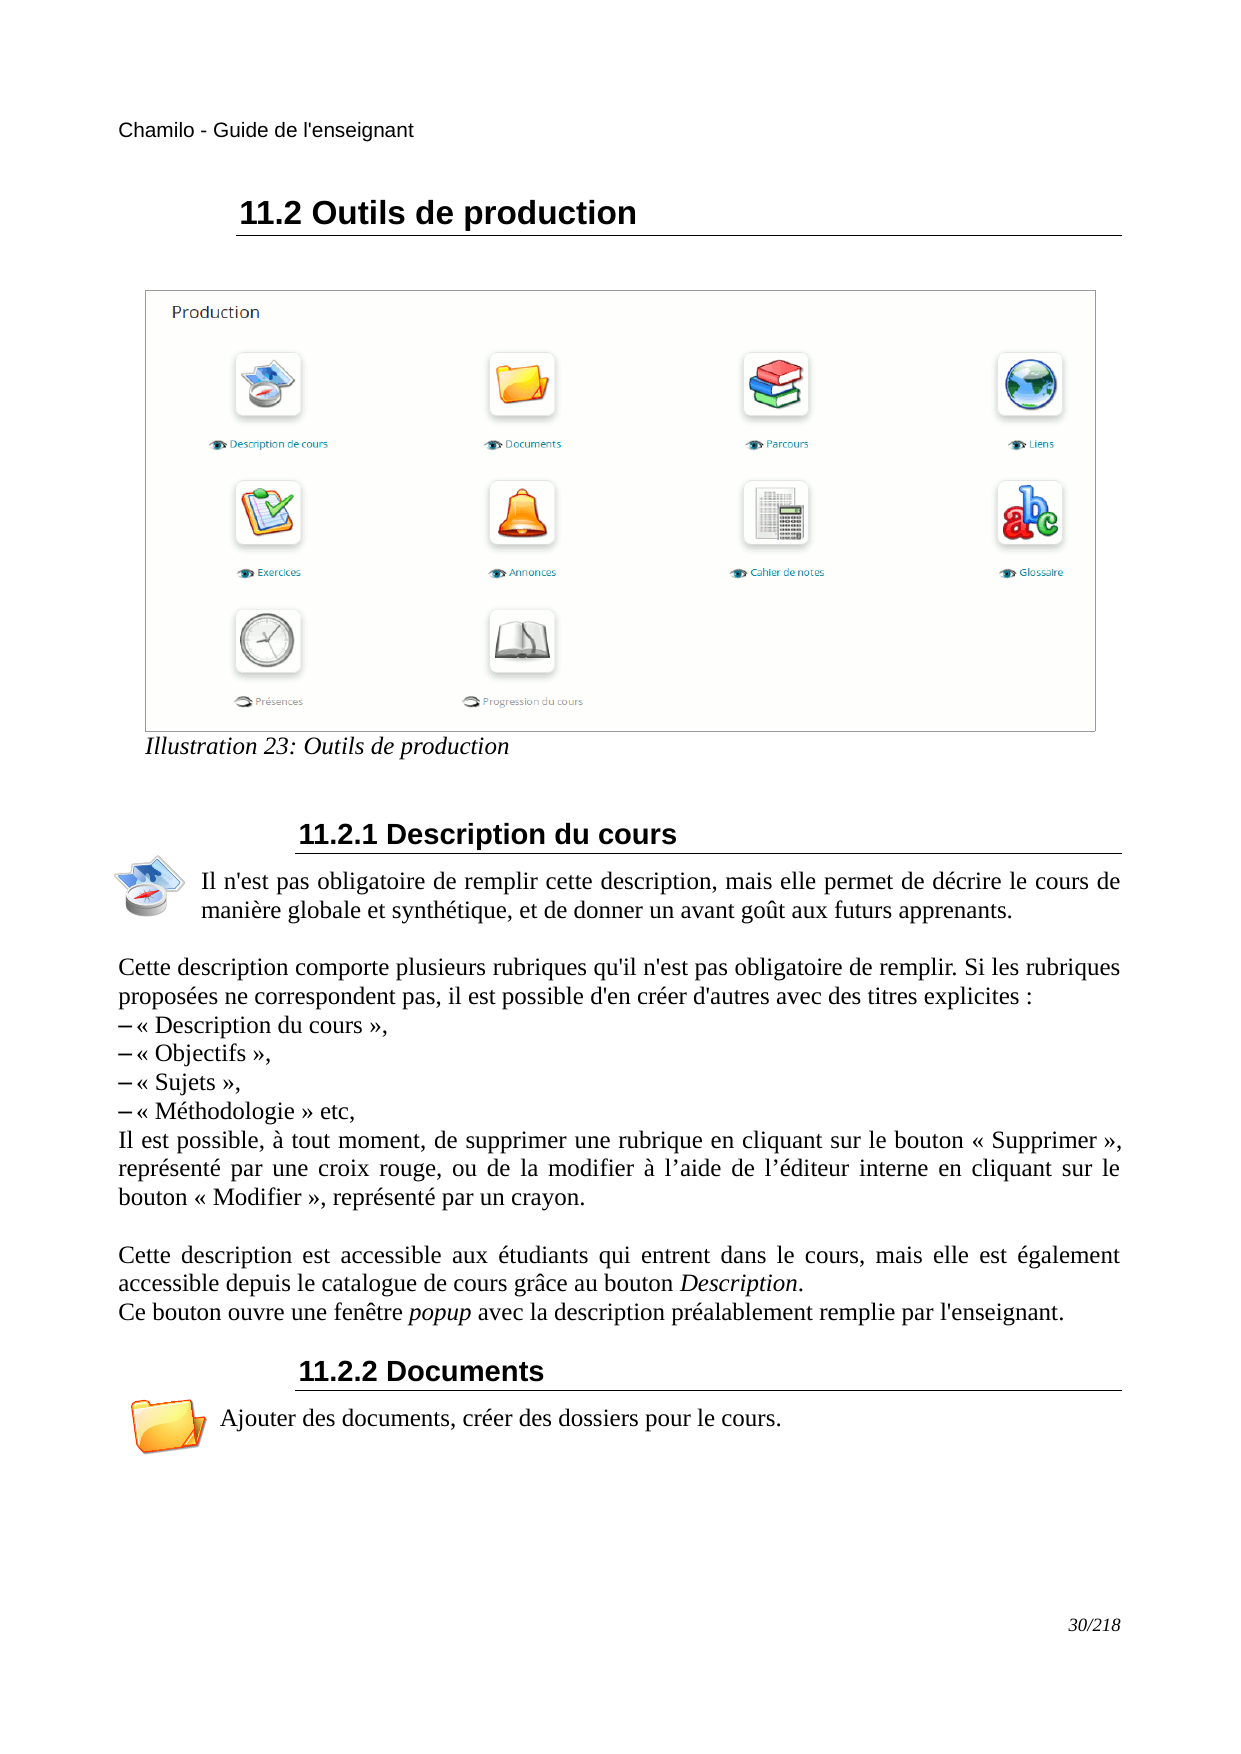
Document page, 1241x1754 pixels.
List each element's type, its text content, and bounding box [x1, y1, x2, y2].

list « Objectifs », [118, 1038, 1122, 1067]
subtitle Outils de production [236, 190, 1122, 235]
subtitle Documents [295, 1351, 1122, 1390]
text Il n'est pas obligatoire de remplir cette description, mais elle permet de décrire le cours de manière globale et synthétique, et de donner un avant goût aux futurs apprenants. [118, 866, 1122, 923]
list « Méthodologie » etc, [118, 1096, 1122, 1125]
subtitle Description du cours [295, 814, 1122, 853]
text Ce bouton ouvre une fenêtre popup avec la description préalablement remplie par l'enseignant. [118, 1297, 1122, 1326]
text Illustration 23: Outils de production [145, 732, 1095, 760]
subtitle [160, 1405, 177, 1421]
list « Description du cours », [118, 1010, 1122, 1038]
picture [148, 292, 1093, 729]
text Cette description est accessible aux étudiants qui entrent dans le cours, mais elle est également accessible depuis le catalogue de cours grâce au bouton Description. [118, 1240, 1122, 1297]
list « Sujets », [118, 1067, 1122, 1096]
text Ajouter des documents, créer des dossiers pour le cours. [194, 1403, 1122, 1432]
text Cette description comporte plusieurs rubriques qu'il n'est pas obligatoire de remplir. Si les rubriques proposées ne correspondent pas, il est possible d'en créer d'autres avec des titres explicites : [118, 952, 1122, 1010]
text Il est possible, à tout moment, de supprimer une rubrique en cliquant sur le bouton « Supprimer », représenté par une croix rouge, ou de la modifier à l’aide de l’éditeur interne en cliquant sur le bouton « Modifier », représenté par un crayon. [118, 1125, 1122, 1211]
